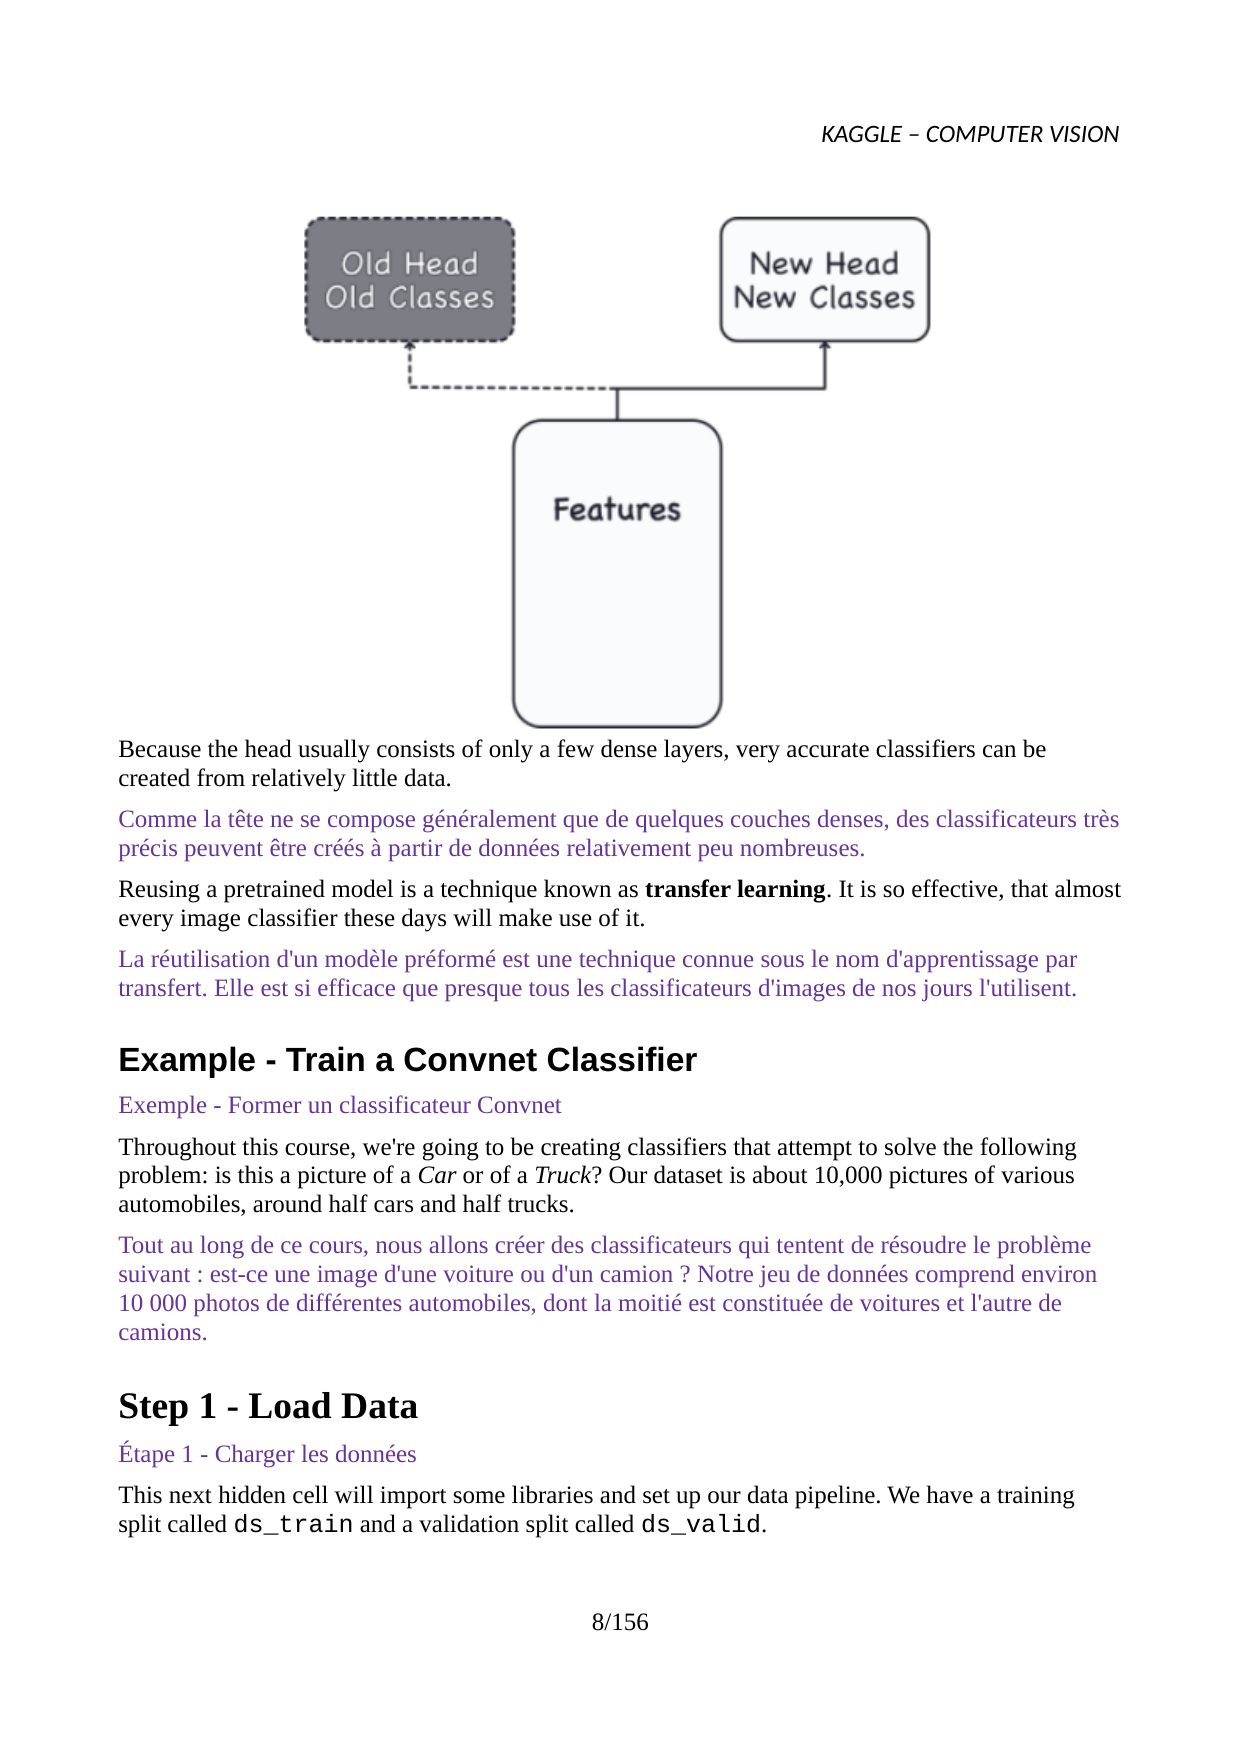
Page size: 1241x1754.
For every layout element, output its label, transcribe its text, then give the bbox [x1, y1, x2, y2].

subtitle Step 1 - Load Data [118, 1383, 1122, 1426]
subtitle Example - Train a Convnet Classifier [118, 1039, 1122, 1078]
text This next hidden cell will import some libraries and set up our data pipeline. We have a training split called ds_train and a validation split called ds_valid. [118, 1480, 1122, 1539]
text La réutilisation d'un modèle préformé est une technique connue sous le nom d'apprentissage par transfert. Elle est si efficace que presque tous les classificateurs d'images de nos jours l'utilisent. [118, 944, 1122, 1002]
text Comme la tête ne se compose généralement que de quelques couches denses, des classificateurs très précis peuvent être créés à partir de données relativement peu nombreuses. [118, 804, 1122, 862]
text Exemple - Former un classificateur Convnet [118, 1091, 1122, 1119]
text Reusing a pretrained model is a technique known as transfer learning. It is so effective, that almost every image classifier these days will make use of it. [118, 874, 1122, 932]
text Throughout this course, we're going to be creating classifiers that attempt to solve the following problem: is this a picture of a Car or of a Truck? Our dataset is about 10,000 pictures of various automobiles, around half cars and half trucks. [118, 1132, 1122, 1218]
text Because the head usually consists of only a few dense layers, very accurate classifiers can be created from relatively little data. [118, 178, 1122, 792]
text Tout au long de ce cours, nous allons créer des classificateurs qui tentent de résoudre le problème suivant : est-ce une image d'une voiture ou d'un camion ? Notre jeu de données comprend environ 10 000 photos de différentes automobiles, dont la moitié est constituée de voitures et l'autre de camions. [118, 1231, 1122, 1346]
picture [289, 178, 951, 735]
text Étape 1 - Charger les données [118, 1439, 1122, 1467]
